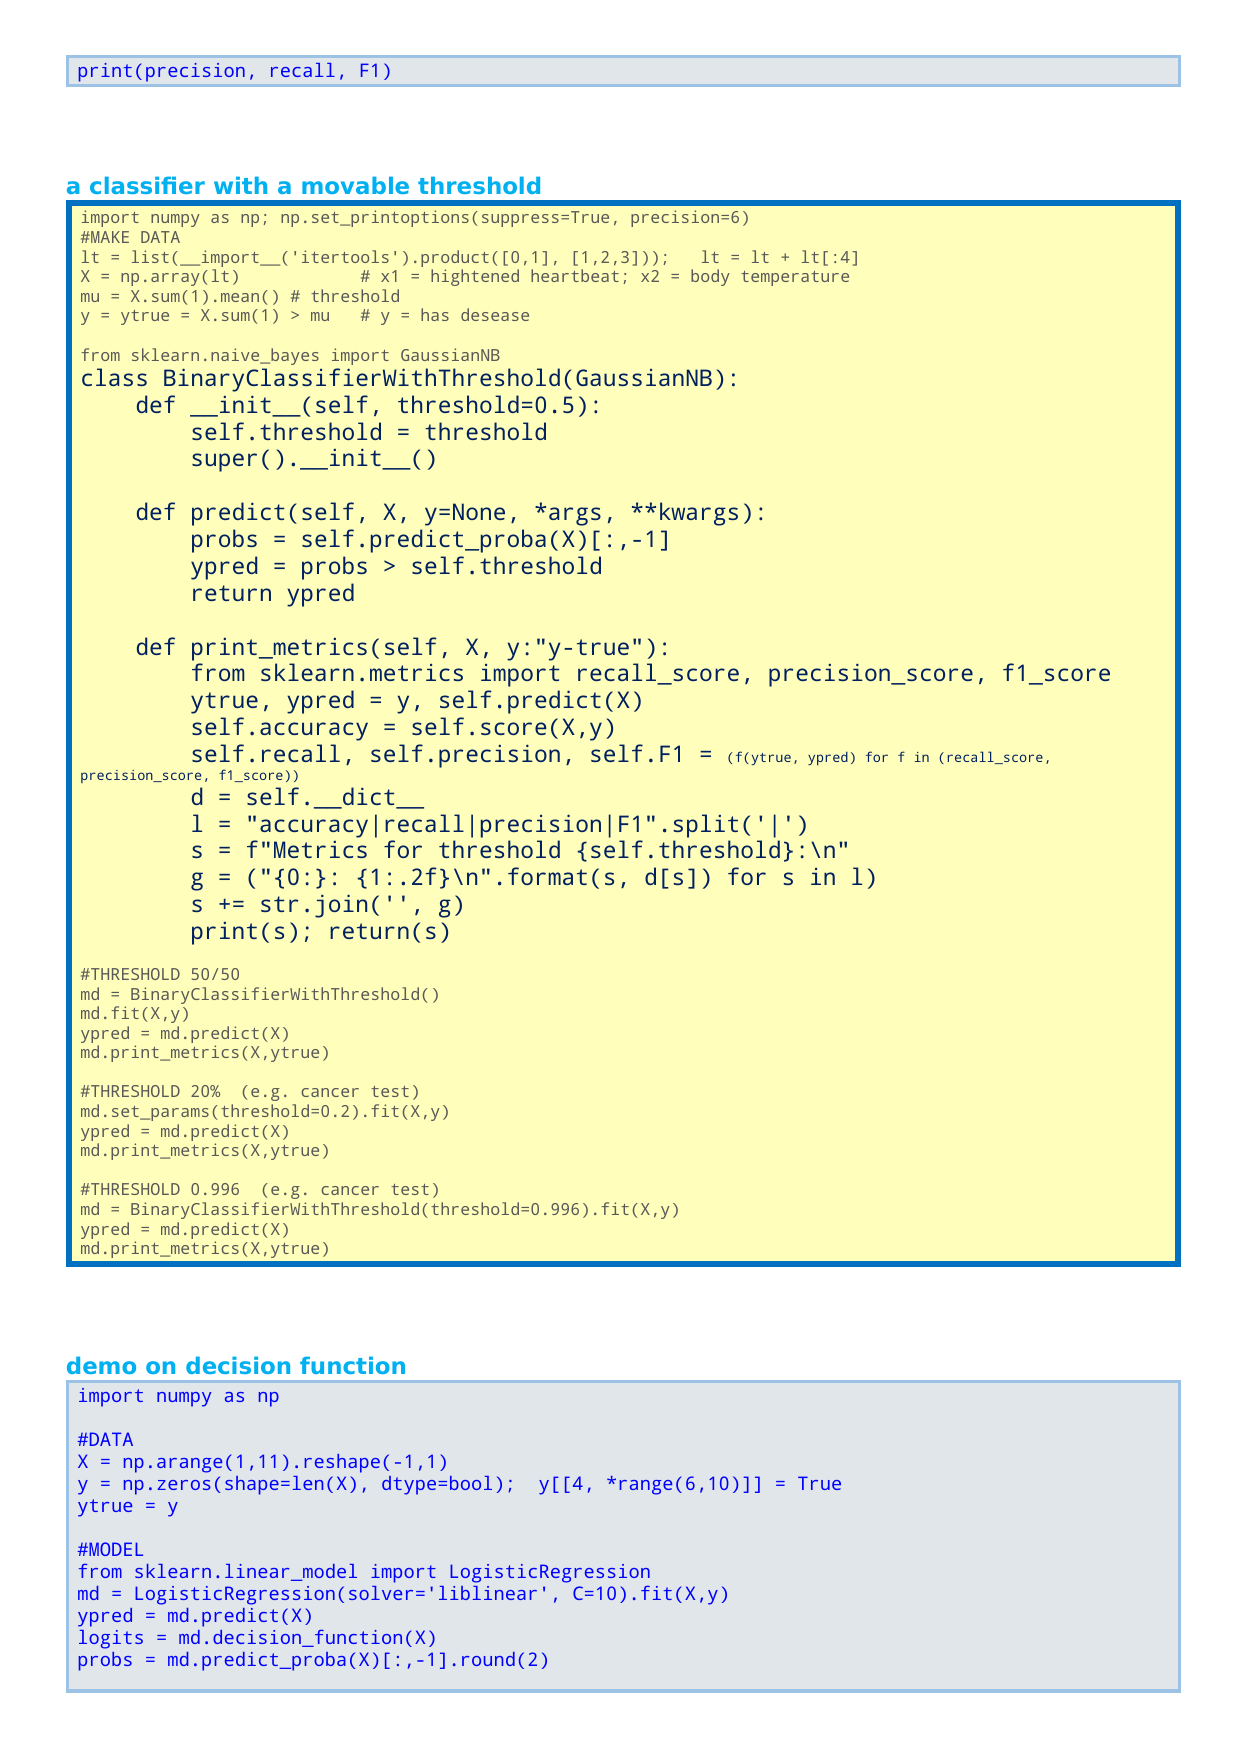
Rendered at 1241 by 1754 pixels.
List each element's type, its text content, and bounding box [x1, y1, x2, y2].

text md = LogisticRegression(solver='liblinear', C=10).fit(X,y) [69, 1578, 1178, 1599]
text s += str.join('', g) [72, 883, 1175, 910]
text ypred = probs > self.threshold [72, 545, 1175, 572]
text self.recall, self.precision, self.F1 = (f(ytrue, ypred) for f in (recall_score, precision_score, f1_score)) [72, 733, 1175, 776]
text #MODEL [69, 1534, 1178, 1556]
text def __init__(self, threshold=0.5): [72, 383, 1175, 410]
title demo on decision function [66, 1353, 1181, 1380]
text X = np.array(lt) # x1 = hightened heartbeat; x2 = body temperature [72, 259, 1175, 278]
text ytrue, ypred = y, self.predict(X) [72, 679, 1175, 706]
text print(s); return(s) [72, 910, 1175, 937]
text #THRESHOLD 0.996 (e.g. cancer test) [72, 1172, 1175, 1191]
text X = np.arange(1,11).reshape(-1,1) [69, 1446, 1178, 1468]
text mu = X.sum(1).mean() # threshold [72, 278, 1175, 298]
text ytrue = y [69, 1490, 1178, 1512]
text from sklearn.naive_bayes import GaussianNB [72, 337, 1175, 357]
text y = np.zeros(shape=len(X), dtype=bool); y[[4, *range(6,10)]] = True [69, 1468, 1178, 1490]
text print(precision, recall, F1) [69, 58, 1178, 84]
text import numpy as np; np.set_printoptions(suppress=True, precision=6) [72, 206, 1175, 219]
title a classifier with a movable threshold [66, 173, 1181, 200]
text #THRESHOLD 20% (e.g. cancer test) [72, 1074, 1175, 1093]
text #MAKE DATA [72, 219, 1175, 239]
text md.set_params(threshold=0.2).fit(X,y) [72, 1093, 1175, 1113]
text super().__init__() [72, 437, 1175, 464]
text self.accuracy = self.score(X,y) [72, 706, 1175, 733]
text ypred = md.predict(X) [69, 1599, 1178, 1622]
text d = self.__dict__ [72, 776, 1175, 802]
text def predict(self, X, y=None, *args, **kwargs): [72, 491, 1175, 518]
text y = ytrue = X.sum(1) > mu # y = has desease [72, 298, 1175, 317]
text def print_metrics(self, X, y:"y-true"): [72, 625, 1175, 652]
text return ypred [72, 572, 1175, 598]
text class BinaryClassifierWithThreshold(GaussianNB): [72, 357, 1175, 383]
text g = ("{0:}: {1:.2f}\n".format(s, d[s]) for s in l) [72, 856, 1175, 883]
text #THRESHOLD 50/50 [72, 956, 1175, 976]
text ypred = md.predict(X) [72, 1211, 1175, 1231]
text ypred = md.predict(X) [72, 1113, 1175, 1133]
text md.print_metrics(X,ytrue) [72, 1035, 1175, 1054]
text md.print_metrics(X,ytrue) [72, 1133, 1175, 1152]
text from sklearn.metrics import recall_score, precision_score, f1_score [72, 652, 1175, 679]
text self.threshold = threshold [72, 410, 1175, 437]
text probs = self.predict_proba(X)[:,-1] [72, 518, 1175, 545]
text lt = list(__import__('itertools').product([0,1], [1,2,3])); lt = lt + lt[:4] [72, 239, 1175, 259]
text md = BinaryClassifierWithThreshold() [72, 976, 1175, 996]
text #DATA [69, 1424, 1178, 1446]
text ypred = md.predict(X) [72, 1015, 1175, 1035]
text from sklearn.linear_model import LogisticRegression [69, 1556, 1178, 1578]
text md.fit(X,y) [72, 996, 1175, 1015]
text logits = md.decision_function(X) [69, 1622, 1178, 1643]
text md.print_metrics(X,ytrue) [72, 1231, 1175, 1261]
text probs = md.predict_proba(X)[:,-1].round(2) [69, 1643, 1178, 1666]
text l = "accuracy|recall|precision|F1".split('|') [72, 802, 1175, 829]
text import numpy as np [69, 1383, 1178, 1402]
text md = BinaryClassifierWithThreshold(threshold=0.996).fit(X,y) [72, 1191, 1175, 1211]
text s = f"Metrics for threshold {self.threshold}:\n" [72, 829, 1175, 856]
